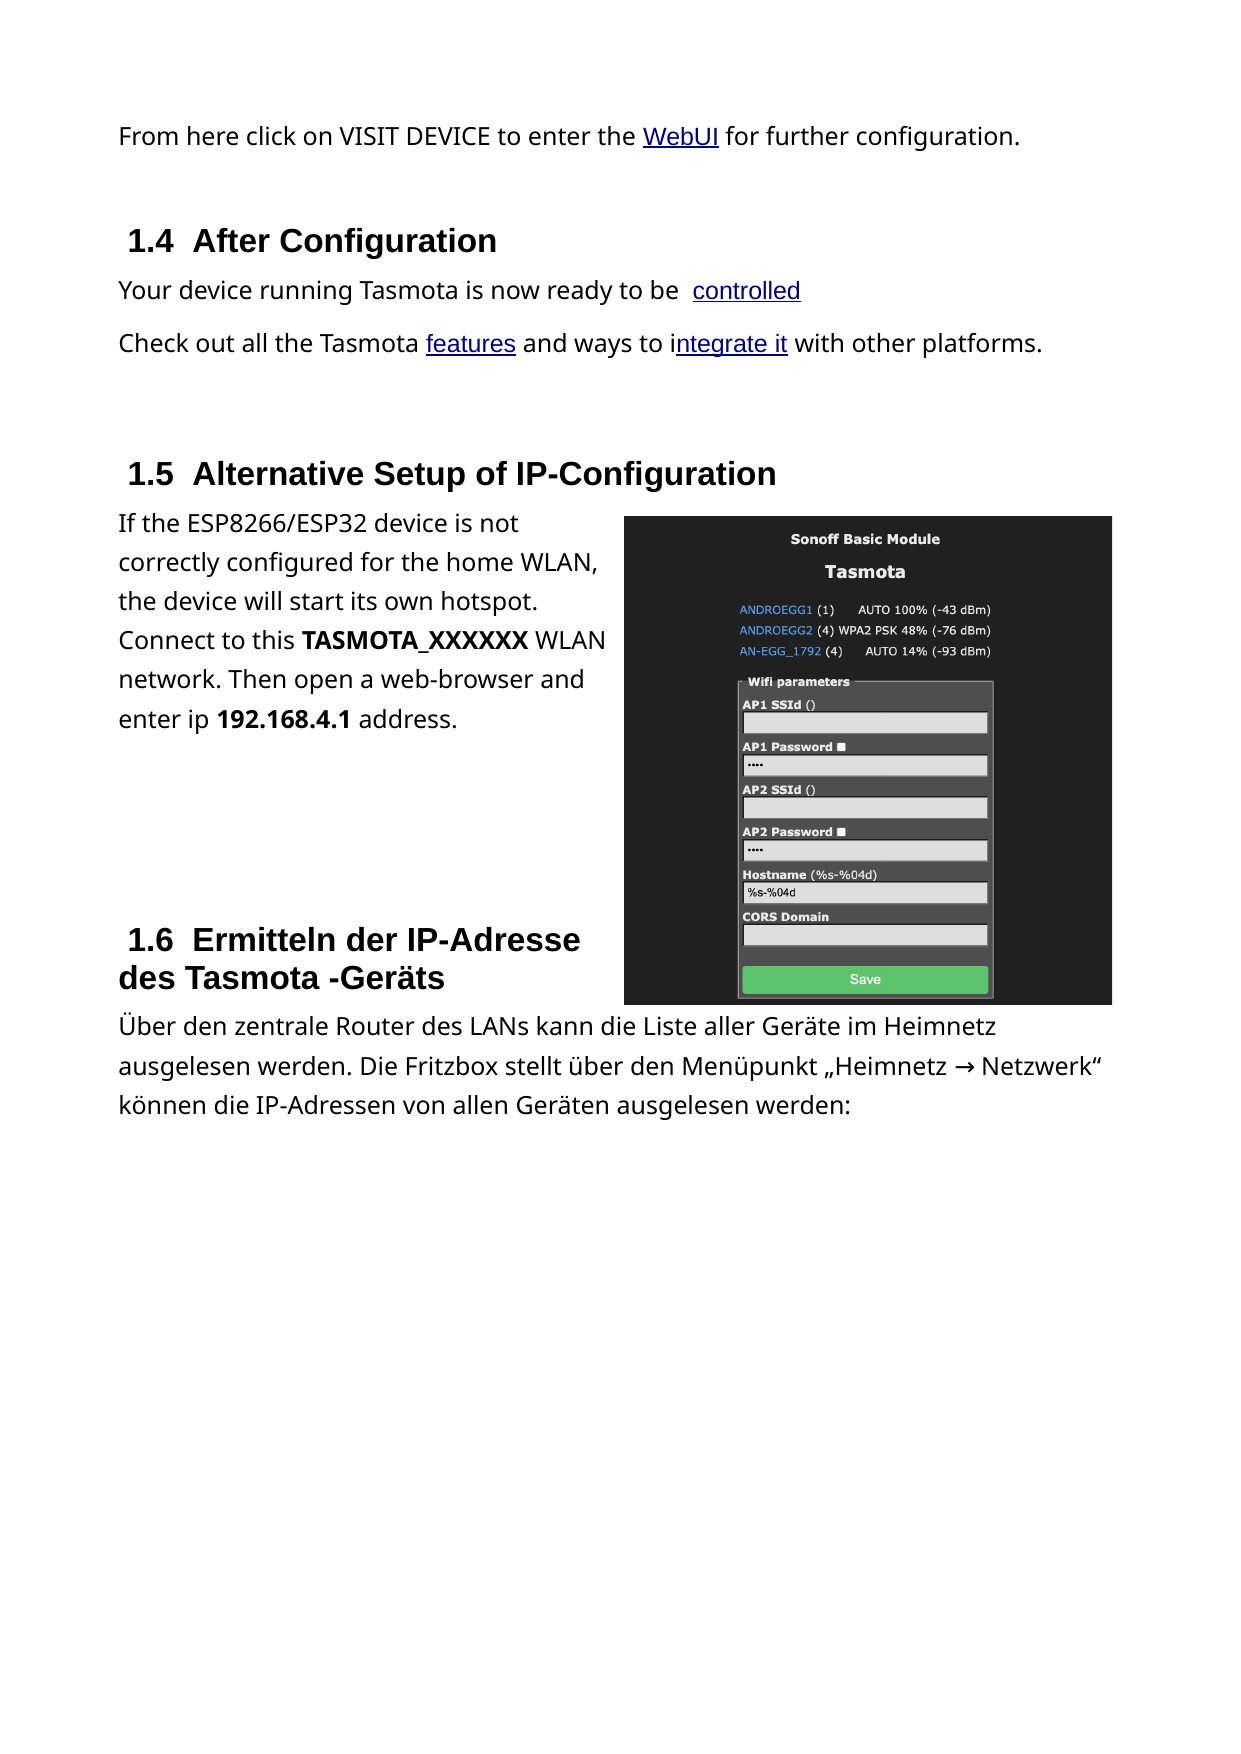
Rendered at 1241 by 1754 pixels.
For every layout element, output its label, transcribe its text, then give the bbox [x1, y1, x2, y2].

picture [624, 516, 1113, 1005]
subtitle After Configuration [118, 221, 1122, 260]
text Über den zentrale Router des LANs kann die Liste aller Geräte im Heimnetz ausgelesen werden. Die Fritzbox stellt über den Menüpunkt „Heimnetz → Netzwerk“ können die IP-Adressen von allen Geräten ausgelesen werden: [118, 1009, 1122, 1121]
text Check out all the Tasmota features and ways to integrate it with other platforms. [118, 326, 1122, 360]
text Your device running Tasmota is now ready to be controlled [118, 272, 1122, 306]
subtitle Alternative Setup of IP-Configuration [118, 454, 1122, 493]
text If the ESP8266/ESP32 device is not correctly configured for the home WLAN, the device will start its own hotspot. Connect to this TASMOTA_XXXXXX WLAN network. Then open a web-browser and enter ip 192.168.4.1 address. [118, 505, 1122, 735]
subtitle Ermitteln der IP-Adresse des Tasmota -Geräts [118, 919, 624, 996]
text From here click on VISIT DEVICE to enter the WebUI for further configuration. [118, 118, 1122, 152]
